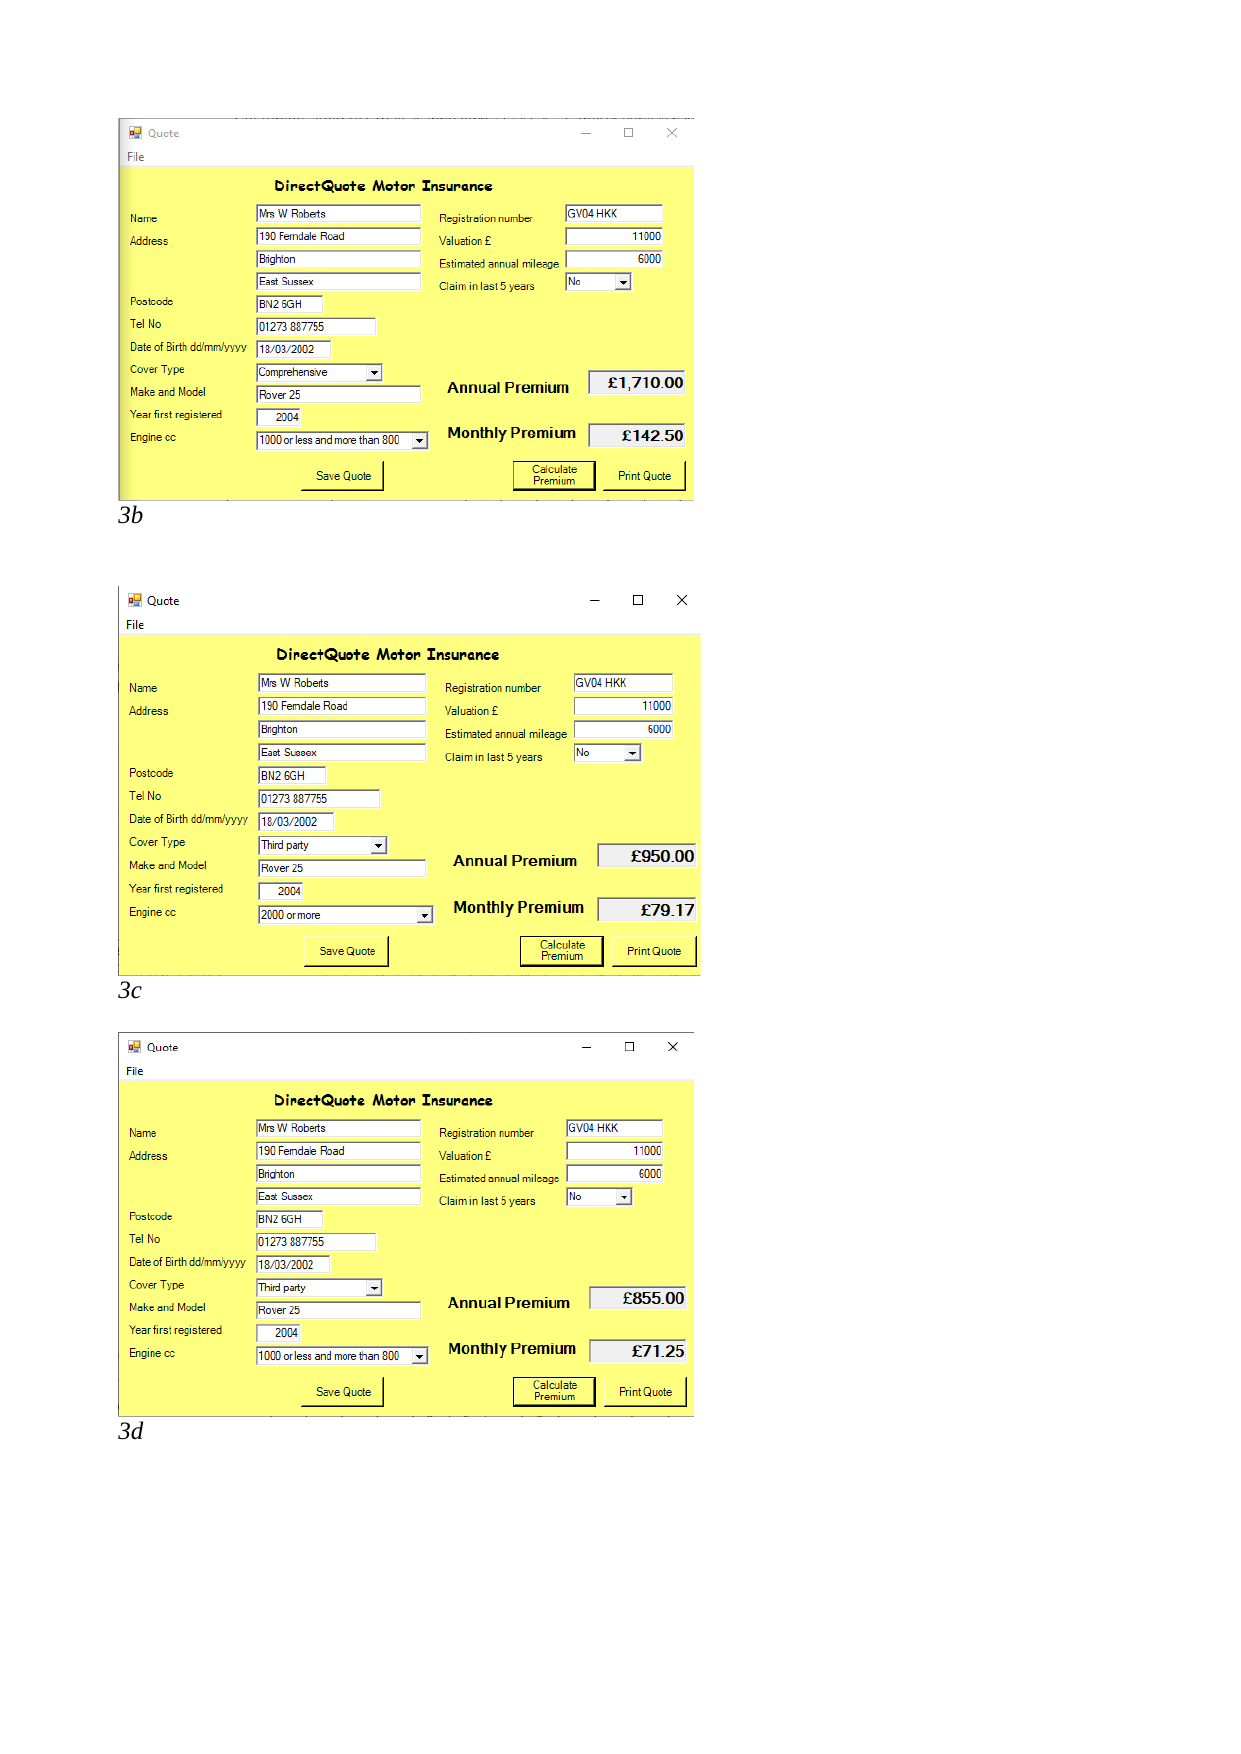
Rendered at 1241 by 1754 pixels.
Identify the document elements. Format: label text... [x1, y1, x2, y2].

text 3d [118, 1417, 694, 1445]
picture [118, 118, 694, 501]
picture [118, 586, 701, 976]
text 3b [118, 501, 694, 529]
picture [118, 1032, 694, 1417]
text 3c [118, 976, 701, 1004]
